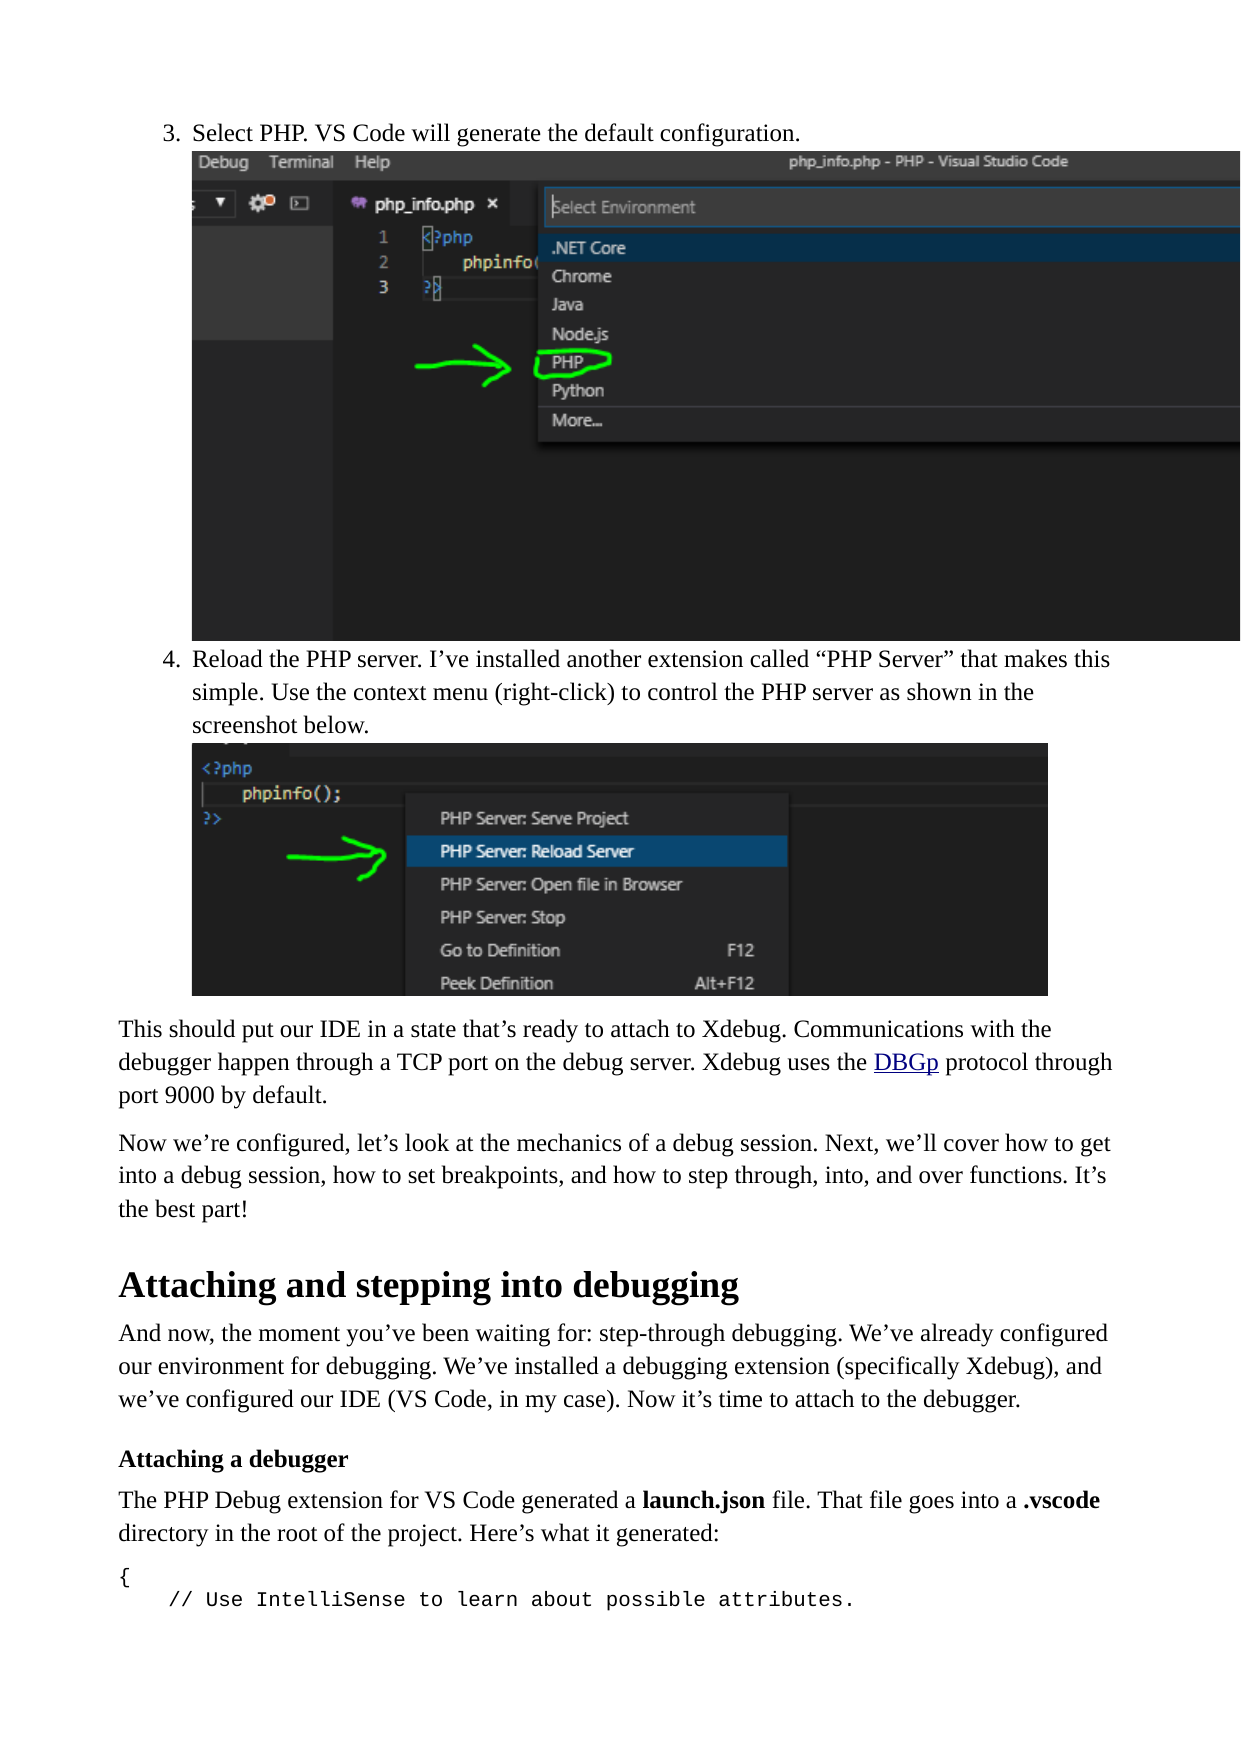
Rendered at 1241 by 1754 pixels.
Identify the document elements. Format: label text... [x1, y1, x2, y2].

text { [118, 1566, 1122, 1589]
text Now we’re configured, let’s look at the mechanics of a debug session. Next, we’ll cover how to get into a debug session, how to set breakpoints, and how to step through, into, and over functions. It’s the best part! [118, 1128, 1122, 1222]
subtitle Attaching and stepping into debugging [118, 1262, 1122, 1305]
list Select PHP. VS Code will generate the default configuration. [162, 118, 1122, 640]
text The PHP Debug extension for VS Code generated a launch.json file. That file goes into a .vscode directory in the root of the project. Here’s what it generated: [118, 1485, 1122, 1547]
subtitle Attaching a debugger [118, 1444, 1122, 1473]
picture [191, 743, 1048, 996]
text And now, the moment you’ve been waiting for: step-through debugging. We’ve already configured our environment for debugging. We’ve installed a debugging extension (specifically Xdebug), and we’ve configured our IDE (VS Code, in my case). Now it’s time to attach to the debugger. [118, 1318, 1122, 1412]
text This should put our IDE in a state that’s ready to attach to Xdebug. Communications with the debugger happen through a TCP port on the debug server. Xdebug uses the DBGp protocol through port 9000 by default. [118, 1014, 1122, 1109]
picture [191, 151, 1241, 641]
list Reload the PHP server. I’ve installed another extension called “PHP Server” that makes this simple. Use the context menu (right-click) to control the PHP server as shown in the screenshot below. [162, 644, 1122, 995]
text // Use IntelliSense to learn about possible attributes. [118, 1589, 1122, 1613]
